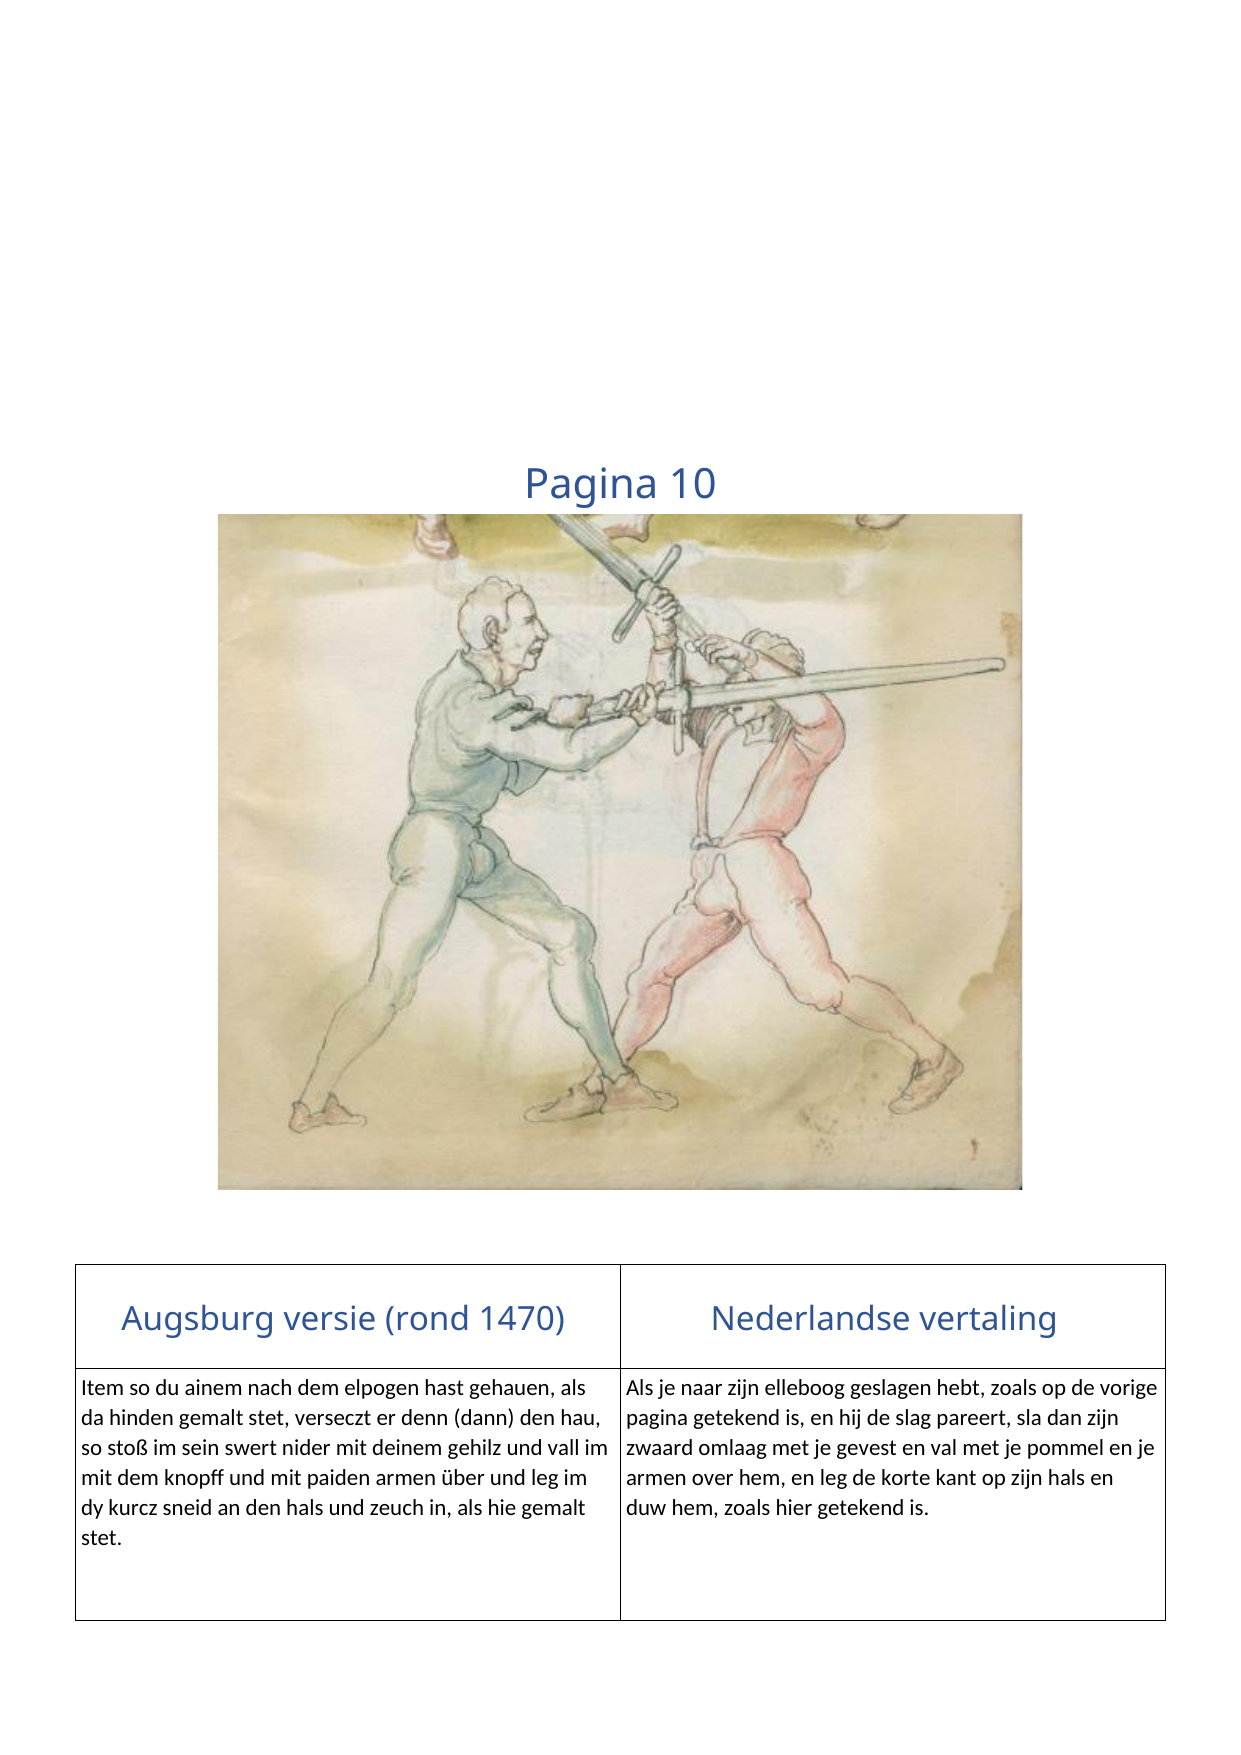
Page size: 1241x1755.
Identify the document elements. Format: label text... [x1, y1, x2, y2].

table_cell Als je naar zijn elleboog geslagen hebt, zoals op de vorige pagina getekend is, en hij de slag pareert, sla dan zijn zwaard omlaag met je gevest en val met je pommel en je armen over hem, en leg de korte kant op zijn hals en duw hem, zoals hier getekend is. [621, 1369, 1165, 1620]
table_header Nederlandse vertaling [621, 1265, 1165, 1367]
subtitle Pagina 10 [75, 454, 1165, 511]
table_header Augsburg versie (rond 1470) [76, 1265, 620, 1367]
picture [217, 514, 1023, 1190]
table_cell Item so du ainem nach dem elpogen hast gehauen, als da hinden gemalt stet, verseczt er denn (dann) den hau, so stoß im sein swert nider mit deinem gehilz und vall im mit dem knopff und mit paiden armen über und leg im dy kurcz sneid an den hals und zeuch in, als hie gemalt stet. [76, 1369, 620, 1620]
